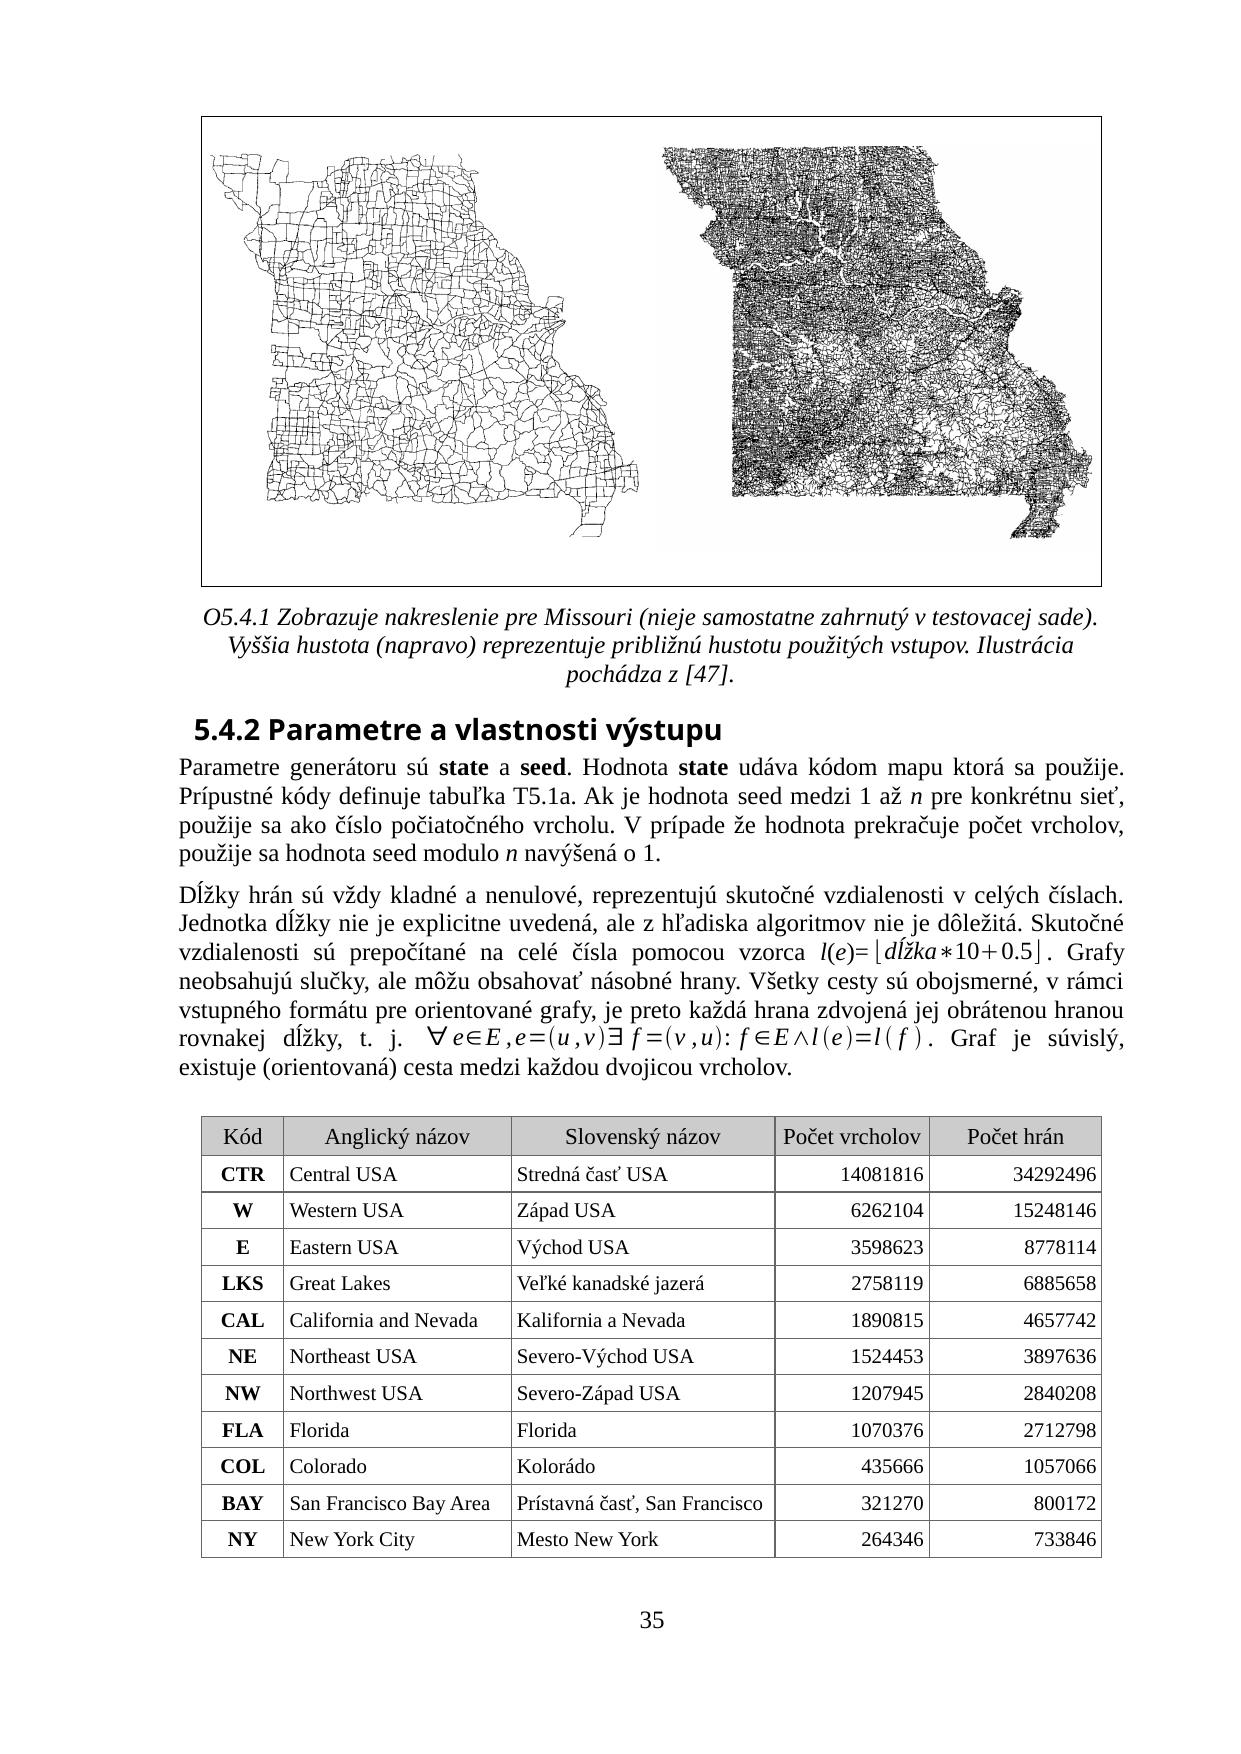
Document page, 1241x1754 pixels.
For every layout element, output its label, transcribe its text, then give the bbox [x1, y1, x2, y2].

table_cell Eastern USA [284, 1229, 511, 1264]
table_cell Northwest USA [284, 1375, 511, 1411]
table_cell 435666 [776, 1448, 929, 1484]
table_cell New York City [284, 1521, 511, 1557]
table_header Kód [202, 1117, 283, 1155]
table_cell Kalifornia a Nevada [512, 1302, 774, 1338]
text O5.4.1 Zobrazuje nakreslenie pre Missouri (nieje samostatne zahrnutý v testovacej sade). Vyššia hustota (napravo) reprezentuje približnú hustotu použitých vstupov. Ilustrácia pochádza z [47]. [178, 602, 1125, 688]
table_cell NY [202, 1521, 283, 1557]
table_cell Colorado [284, 1448, 511, 1484]
table_cell 6885658 [930, 1266, 1101, 1301]
table_cell California and Nevada [284, 1302, 511, 1338]
table_cell CTR [202, 1156, 283, 1191]
table_cell Central USA [284, 1156, 511, 1191]
table_cell 1070376 [776, 1412, 929, 1447]
table_cell Severo-Západ USA [512, 1375, 774, 1411]
table_cell Great Lakes [284, 1266, 511, 1301]
table_cell Veľké kanadské jazerá [512, 1266, 774, 1301]
table_cell Prístavná časť, San Francisco [512, 1485, 774, 1520]
table_cell BAY [202, 1485, 283, 1520]
table_cell LKS [202, 1266, 283, 1301]
table_header Počet hrán [930, 1117, 1101, 1155]
table_cell Florida [284, 1412, 511, 1447]
table_cell Florida [512, 1412, 774, 1447]
table_cell 2712798 [930, 1412, 1101, 1447]
table_cell 8778114 [930, 1229, 1101, 1264]
subtitle Parametre a vlastnosti výstupu [193, 709, 1125, 749]
table_cell Kolorádo [512, 1448, 774, 1484]
table_cell 15248146 [930, 1193, 1101, 1228]
table_cell W [202, 1193, 283, 1228]
table_cell 3897636 [930, 1339, 1101, 1374]
text Dĺžky hrán sú vždy kladné a nenulové, reprezentujú skutočné vzdialenosti v celých číslach. Jednotka dĺžky nie je explicitne uvedená, ale z hľadiska algoritmov nie je dôležitá. Skutočné vzdialenosti sú prepočítané na celé čísla pomocou vzorca l(e)=. Grafy neobsahujú slučky, ale môžu obsahovať násobné hrany. Všetky cesty sú obojsmerné, v rámci vstupného formátu pre orientované grafy, je preto každá hrana zdvojená jej obrátenou hranou rovnakej dĺžky, t. j. . Graf je súvislý, existuje (orientovaná) cesta medzi každou dvojicou vrcholov. [178, 880, 1125, 1081]
table_cell 3598623 [776, 1229, 929, 1264]
table_cell 321270 [776, 1485, 929, 1520]
picture [657, 146, 1097, 552]
table_header Slovenský názov [512, 1117, 774, 1155]
table_cell NE [202, 1339, 283, 1374]
table_cell 1890815 [776, 1302, 929, 1338]
table_cell 1524453 [776, 1339, 929, 1374]
table_cell E [202, 1229, 283, 1264]
table_cell San Francisco Bay Area [284, 1485, 511, 1520]
table_cell 2758119 [776, 1266, 929, 1301]
table_cell CAL [202, 1302, 283, 1338]
table_cell 264346 [776, 1521, 929, 1557]
picture [207, 151, 647, 537]
table_cell 2840208 [930, 1375, 1101, 1411]
table_cell Západ USA [512, 1193, 774, 1228]
table_header Počet vrcholov [776, 1117, 929, 1155]
table_cell Mesto New York [512, 1521, 774, 1557]
table_cell COL [202, 1448, 283, 1484]
table_cell 733846 [930, 1521, 1101, 1557]
table_header [202, 117, 652, 586]
table_cell 14081816 [776, 1156, 929, 1191]
table_cell 34292496 [930, 1156, 1101, 1191]
table_cell Východ USA [512, 1229, 774, 1264]
table_cell 1057066 [930, 1448, 1101, 1484]
text Parametre generátoru sú state a seed. Hodnota state udáva kódom mapu ktorá sa použije. Prípustné kódy definuje tabuľka T5.1a. Ak je hodnota seed medzi 1 až n pre konkrétnu sieť, použije sa ako číslo počiatočného vrcholu. V prípade že hodnota prekračuje počet vrcholov, použije sa hodnota seed modulo n navýšená o 1. [178, 752, 1125, 867]
table_cell 1207945 [776, 1375, 929, 1411]
table_cell Northeast USA [284, 1339, 511, 1374]
table_cell 4657742 [930, 1302, 1101, 1338]
table_header Anglický názov [284, 1117, 511, 1155]
table_cell 800172 [930, 1485, 1101, 1520]
table_cell Severo-Východ USA [512, 1339, 774, 1374]
table_cell Stredná časť USA [512, 1156, 774, 1191]
table_header [652, 117, 1101, 586]
table_cell NW [202, 1375, 283, 1411]
table_cell Western USA [284, 1193, 511, 1228]
table_cell FLA [202, 1412, 283, 1447]
table_cell 6262104 [776, 1193, 929, 1228]
